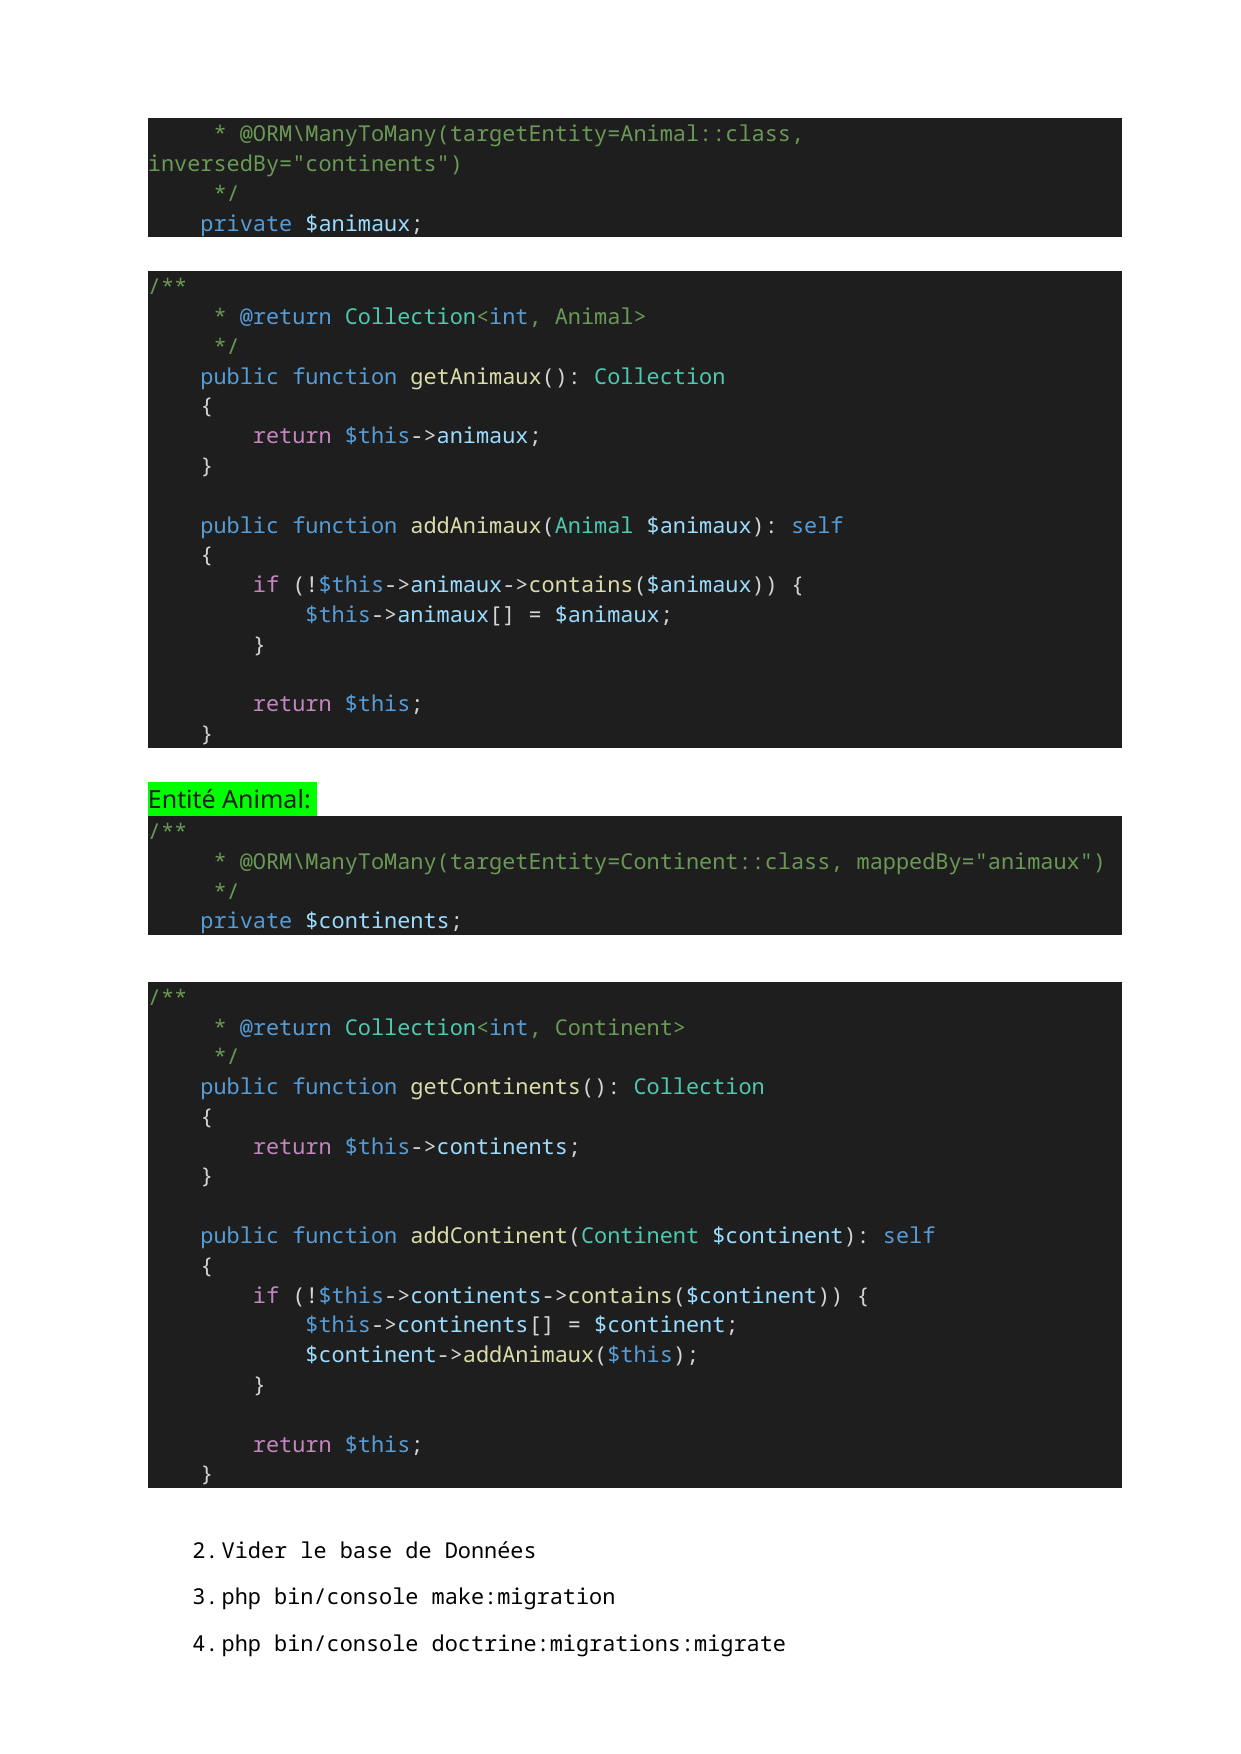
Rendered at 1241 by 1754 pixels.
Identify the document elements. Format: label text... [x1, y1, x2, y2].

text { [148, 539, 1122, 569]
text { [148, 391, 1122, 420]
list Entité Animal: [148, 782, 1122, 816]
list Vider le base de Données [148, 1535, 1122, 1564]
text */ [148, 331, 1122, 361]
text if (!$this->animaux->contains($animaux)) { [148, 569, 1122, 599]
text /** [148, 982, 1122, 1012]
list php bin/console make:migration [148, 1581, 1122, 1611]
text /** [148, 816, 1122, 846]
text */ [148, 178, 1122, 207]
text * @return Collection<int, Continent> [148, 1012, 1122, 1041]
text */ [148, 876, 1122, 906]
text * @ORM\ManyToMany(targetEntity=Animal::class, inversedBy="continents") [148, 118, 1122, 178]
text public function getAnimaux(): Collection [148, 361, 1122, 391]
text } [148, 1161, 1122, 1190]
text private $continents; [148, 906, 1122, 935]
text public function addAnimaux(Animal $animaux): self [148, 510, 1122, 539]
text * @return Collection<int, Animal> [148, 301, 1122, 331]
text } [148, 718, 1122, 748]
text $continent->addAnimaux($this); [148, 1339, 1122, 1369]
text } [148, 450, 1122, 480]
text */ [148, 1041, 1122, 1071]
text public function addContinent(Continent $continent): self [148, 1220, 1122, 1250]
text { [148, 1250, 1122, 1280]
text { [148, 1101, 1122, 1131]
text return $this; [148, 1429, 1122, 1458]
text $this->animaux[] = $animaux; [148, 599, 1122, 629]
text private $animaux; [148, 207, 1122, 237]
text return $this; [148, 688, 1122, 718]
text return $this->continents; [148, 1131, 1122, 1161]
text } [148, 1369, 1122, 1399]
text * @ORM\ManyToMany(targetEntity=Continent::class, mappedBy="animaux") [148, 846, 1122, 876]
text return $this->animaux; [148, 420, 1122, 450]
list php bin/console doctrine:migrations:migrate [148, 1628, 1122, 1657]
text if (!$this->continents->contains($continent)) { [148, 1280, 1122, 1309]
text } [148, 1458, 1122, 1488]
text $this->continents[] = $continent; [148, 1309, 1122, 1339]
text } [148, 629, 1122, 659]
text public function getContinents(): Collection [148, 1071, 1122, 1101]
text /** [148, 271, 1122, 301]
